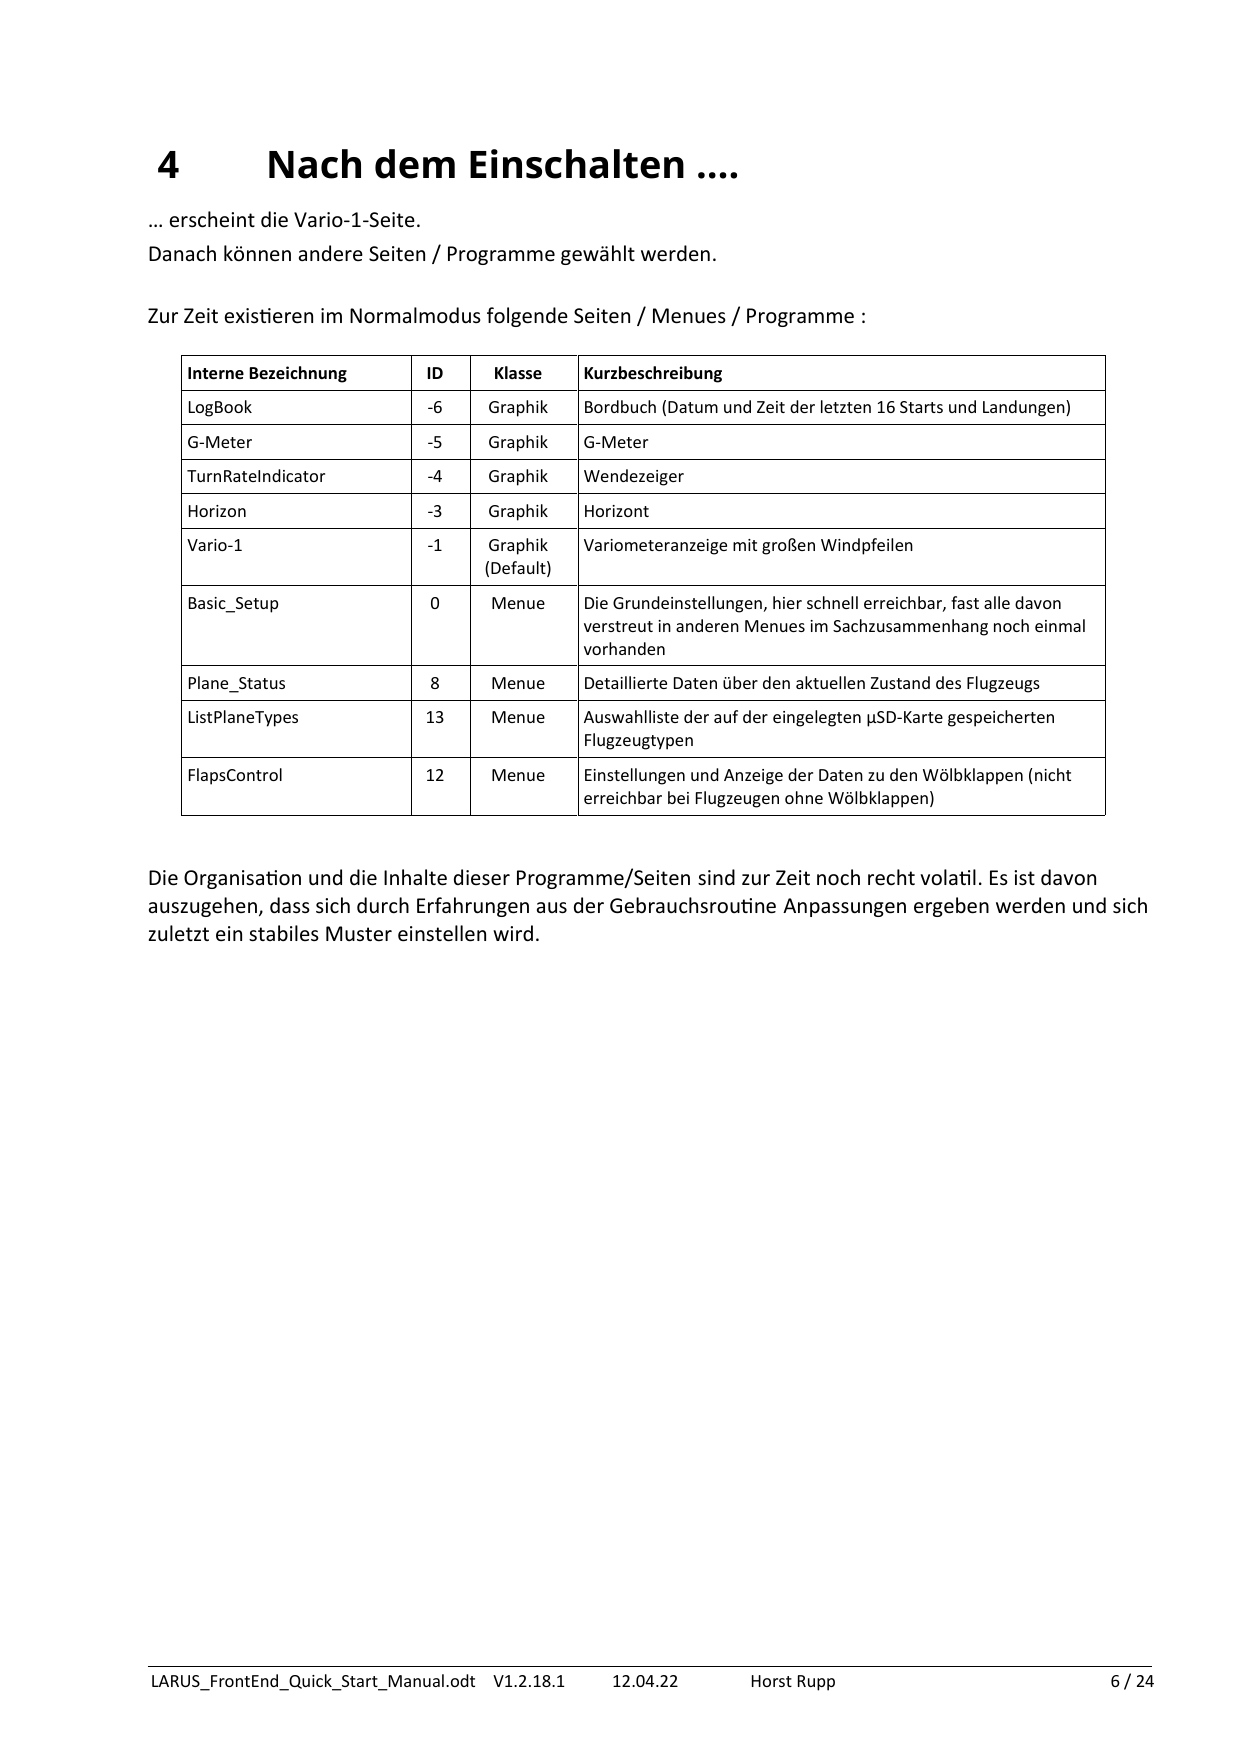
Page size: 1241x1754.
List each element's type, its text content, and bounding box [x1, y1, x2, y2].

table_cell Graphik [471, 391, 577, 424]
table_cell FlapsControl [182, 758, 411, 815]
table_cell 13 [412, 701, 470, 757]
table_cell ListPlaneTypes [182, 701, 411, 757]
table_cell Plane_Status [182, 666, 411, 700]
table_cell -3 [412, 494, 470, 528]
table_cell Menue [471, 701, 577, 757]
text Zur Zeit existieren im Normalmodus folgende Seiten / Menues / Programme : [148, 301, 1152, 329]
subtitle Nach dem Einschalten …. [148, 138, 1128, 190]
table_cell Wendezeiger [579, 460, 1105, 493]
table_cell Horizont [579, 494, 1105, 528]
table_cell Variometeranzeige mit großen Windpfeilen [579, 529, 1105, 585]
table_cell Vario-1 [182, 529, 411, 585]
table_cell -5 [412, 425, 470, 459]
table_cell 12 [412, 758, 470, 815]
table_cell Horizon [182, 494, 411, 528]
table_cell Menue [471, 758, 577, 815]
text Danach können andere Seiten / Programme gewählt werden. [148, 239, 1152, 267]
table_cell Einstellungen und Anzeige der Daten zu den Wölbklappen (nicht erreichbar bei Flugzeugen ohne Wölbklappen) [579, 758, 1105, 815]
table_cell -6 [412, 391, 470, 424]
table_cell G-Meter [182, 425, 411, 459]
table_cell Graphik [471, 494, 577, 528]
table_cell Graphik [471, 460, 577, 493]
table_cell 8 [412, 666, 470, 700]
table_cell Basic_Setup [182, 586, 411, 665]
table_cell Bordbuch (Datum und Zeit der letzten 16 Starts und Landungen) [579, 391, 1105, 424]
table_cell G-Meter [579, 425, 1105, 459]
table_cell LogBook [182, 391, 411, 424]
table_cell -4 [412, 460, 470, 493]
table_header Kurzbeschreibung [579, 356, 1105, 390]
table_cell 0 [412, 586, 470, 665]
text Die Organisation und die Inhalte dieser Programme/Seiten sind zur Zeit noch recht volatil. Es ist davon auszugehen, dass sich durch Erfahrungen aus der Gebrauchsroutine Anpassungen ergeben werden und sich zuletzt ein stabiles Muster einstellen wird. [148, 863, 1152, 948]
table_cell Graphik (Default) [471, 529, 577, 585]
table_cell Auswahlliste der auf der eingelegten µSD-Karte gespeicherten Flugzeugtypen [579, 701, 1105, 757]
table_cell Graphik [471, 425, 577, 459]
table_cell Detaillierte Daten über den aktuellen Zustand des Flugzeugs [579, 666, 1105, 700]
table_cell Menue [471, 666, 577, 700]
table_header Klasse [471, 356, 577, 390]
table_cell TurnRateIndicator [182, 460, 411, 493]
table_cell -1 [412, 529, 470, 585]
table_header Interne Bezeichnung [182, 356, 411, 390]
table_cell Die Grundeinstellungen, hier schnell erreichbar, fast alle davon verstreut in anderen Menues im Sachzusammenhang noch einmal vorhanden [579, 586, 1105, 665]
text … erscheint die Vario-1-Seite. [148, 205, 1152, 233]
table_header ID [412, 356, 470, 390]
table_cell Menue [471, 586, 577, 665]
